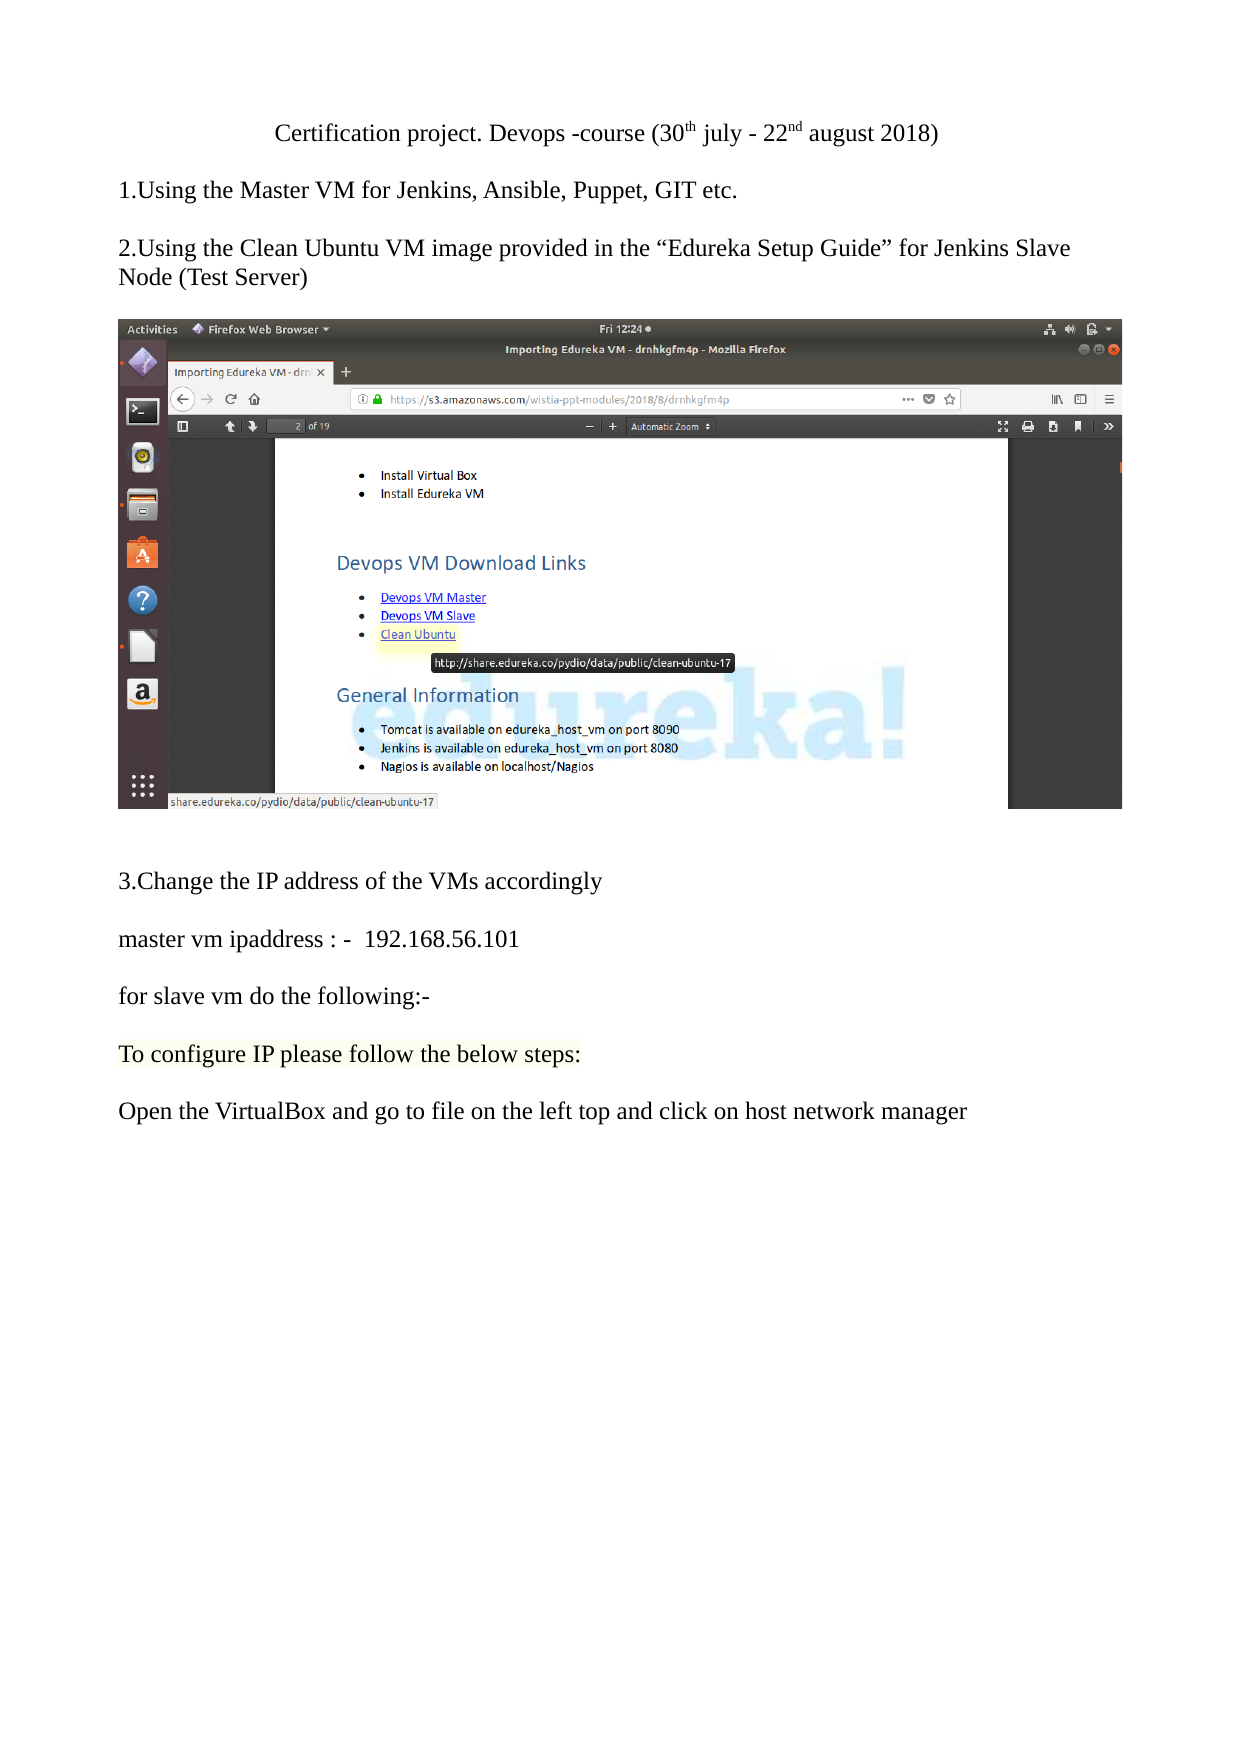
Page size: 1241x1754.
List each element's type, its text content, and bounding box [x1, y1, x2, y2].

text 1.Using the Master VM for Jenkins, Ansible, Puppet, GIT etc. [118, 176, 1122, 204]
text Open the VirtualBox and go to file on the left top and click on host network manager [118, 1096, 1122, 1125]
text master vm ipaddress : - 192.168.56.101 [118, 924, 1122, 952]
text To configure IP please follow the below steps: [118, 1039, 1122, 1067]
picture [118, 319, 1123, 809]
text 3.Change the IP address of the VMs accordingly [118, 866, 1122, 895]
text Certification project. Devops -course (30th july - 22nd august 2018) [118, 118, 1122, 147]
text for slave vm do the following:- [118, 981, 1122, 1010]
text 2.Using the Clean Ubuntu VM image provided in the “Edureka Setup Guide” for Jenkins Slave Node (Test Server) [118, 233, 1122, 291]
